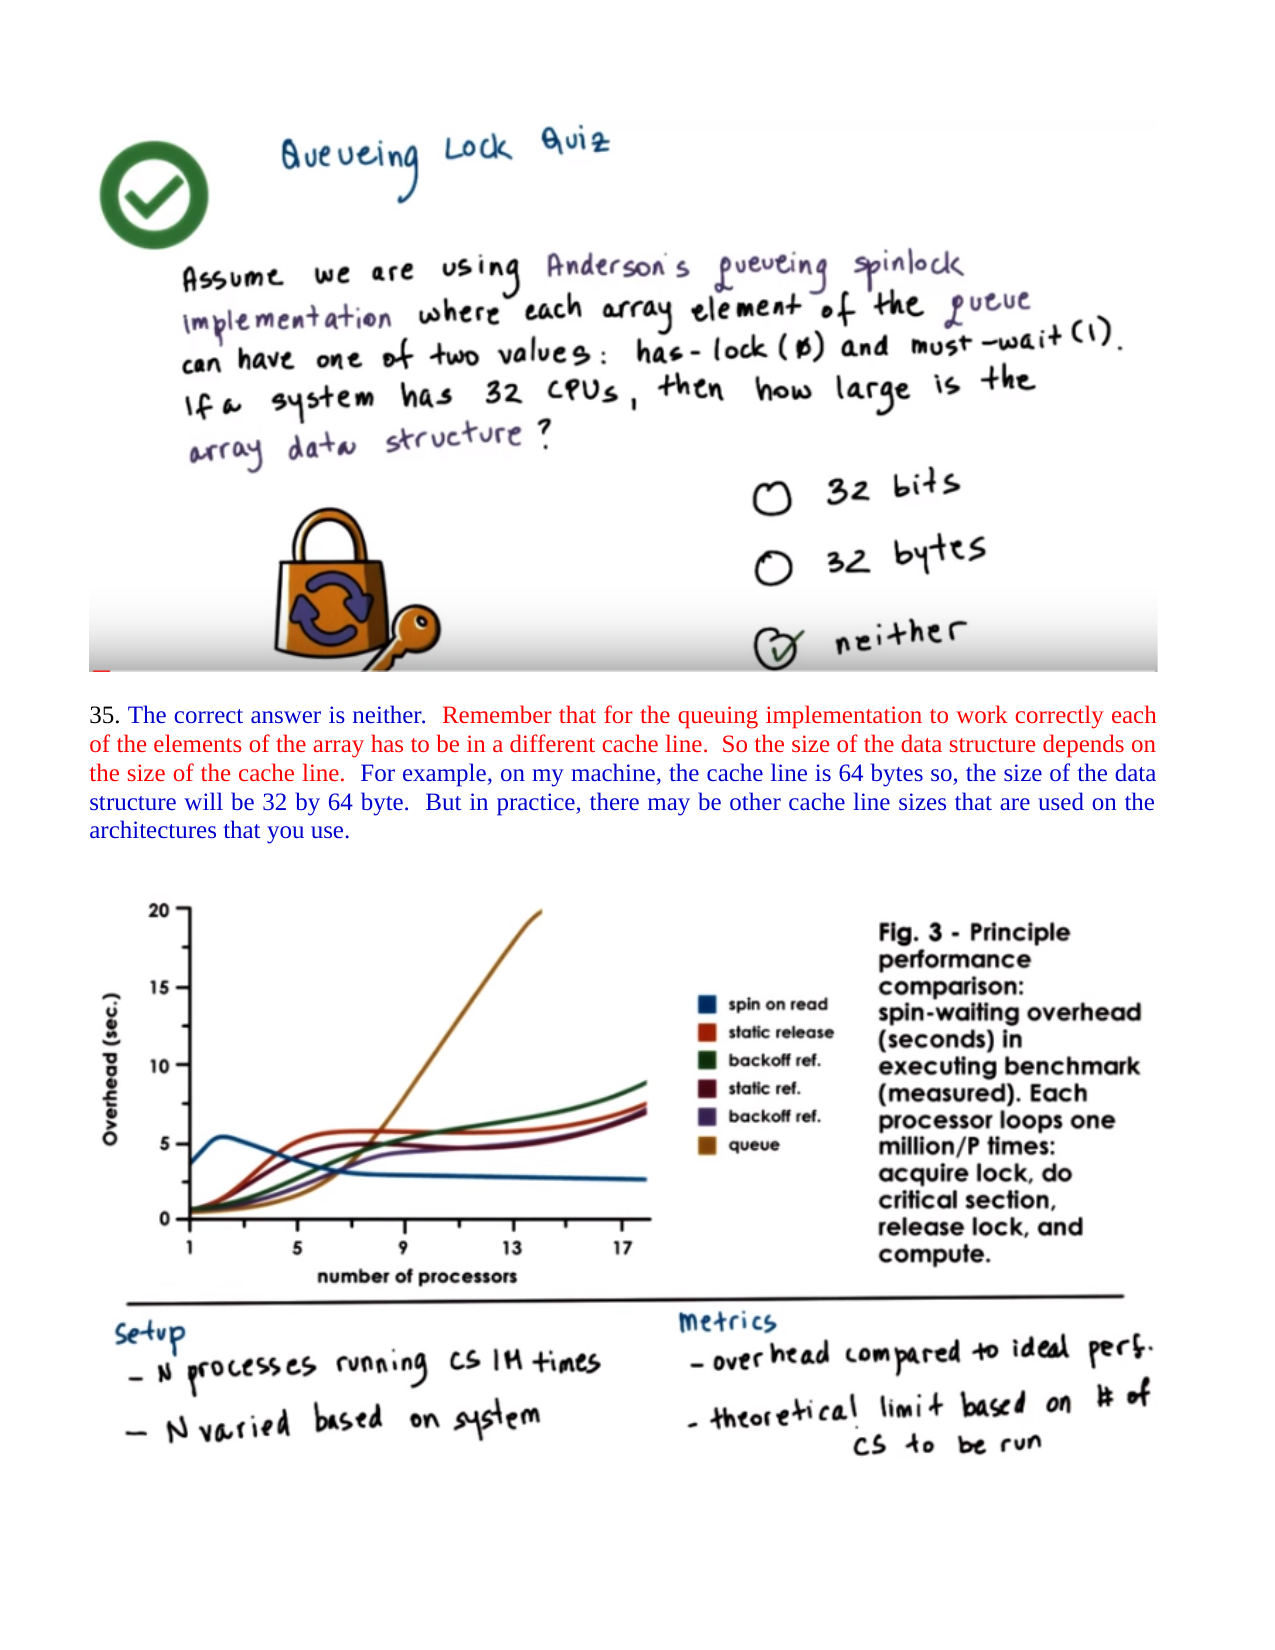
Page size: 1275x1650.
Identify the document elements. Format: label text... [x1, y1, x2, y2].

picture [89, 872, 1158, 1463]
picture [89, 118, 1158, 672]
text 35. The correct answer is neither. Remember that for the queuing implementation to work correctly each of the elements of the array has to be in a different cache line. So the size of the data structure depends on the size of the cache line. For example, on my machine, the cache line is 64 bytes so, the size of the data structure will be 32 by 64 byte. But in practice, there may be other cache line sizes that are used on the architectures that you use. [89, 700, 1158, 844]
